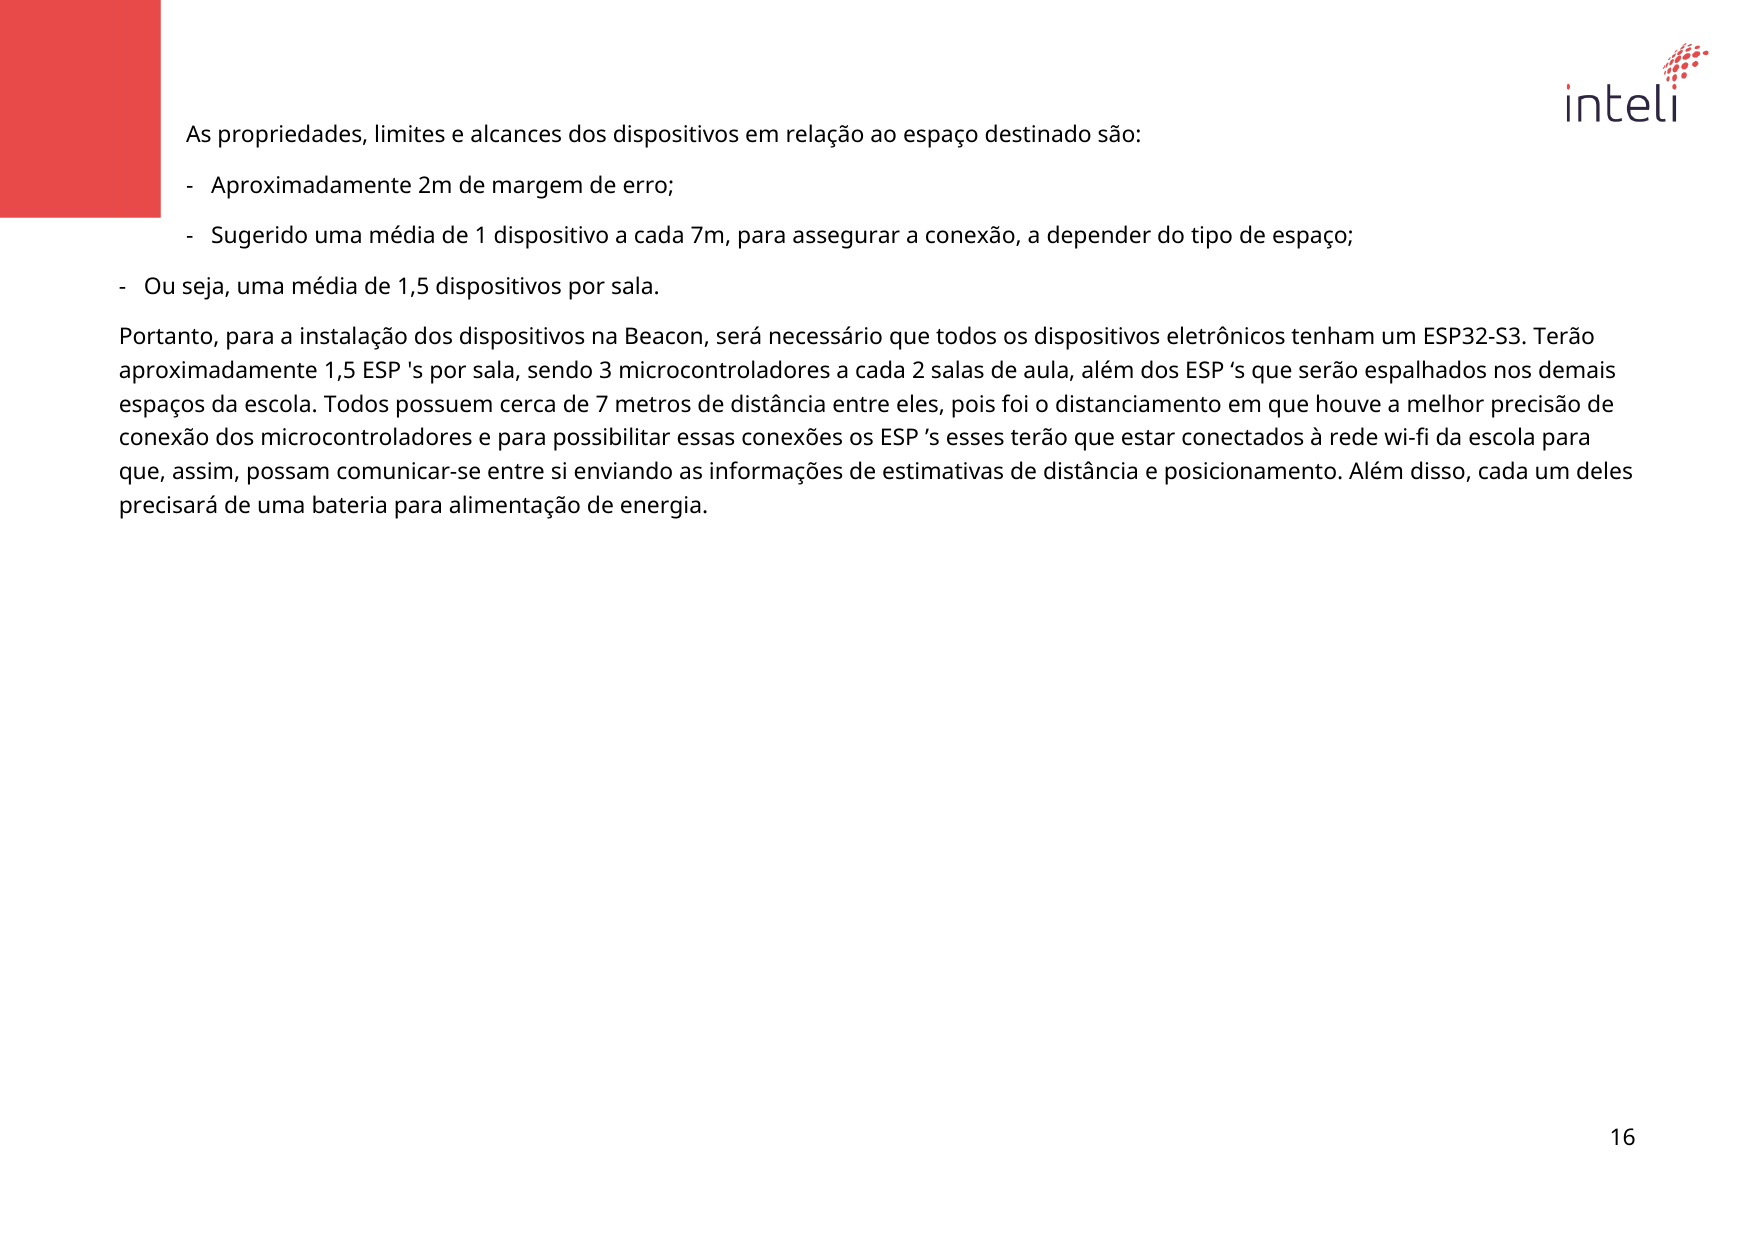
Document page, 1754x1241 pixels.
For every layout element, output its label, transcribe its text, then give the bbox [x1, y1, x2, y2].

text - Sugerido uma média de 1 dispositivo a cada 7m, para assegurar a conexão, a depender do tipo de espaço; [118, 219, 1636, 251]
picture [0, 0, 161, 218]
text - Aproximadamente 2m de margem de erro; [118, 169, 1636, 200]
picture [1566, 43, 1709, 122]
text - Ou seja, uma média de 1,5 dispositivos por sala. [118, 270, 1636, 301]
text Portanto, para a instalação dos dispositivos na Beacon, será necessário que todos os dispositivos eletrônicos tenham um ESP32-S3. Terão aproximadamente 1,5 ESP 's por sala, sendo 3 microcontroladores a cada 2 salas de aula, além dos ESP ‘s que serão espalhados nos demais espaços da escola. Todos possuem cerca de 7 metros de distância entre eles, pois foi o distanciamento em que houve a melhor precisão de conexão dos microcontroladores e para possibilitar essas conexões os ESP ’s esses terão que estar conectados à rede wi-fi da escola para que, assim, possam comunicar-se entre si enviando as informações de estimativas de distância e posicionamento. Além disso, cada um deles precisará de uma bateria para alimentação de energia. [118, 320, 1636, 520]
text As propriedades, limites e alcances dos dispositivos em relação ao espaço destinado são: [118, 118, 1636, 150]
